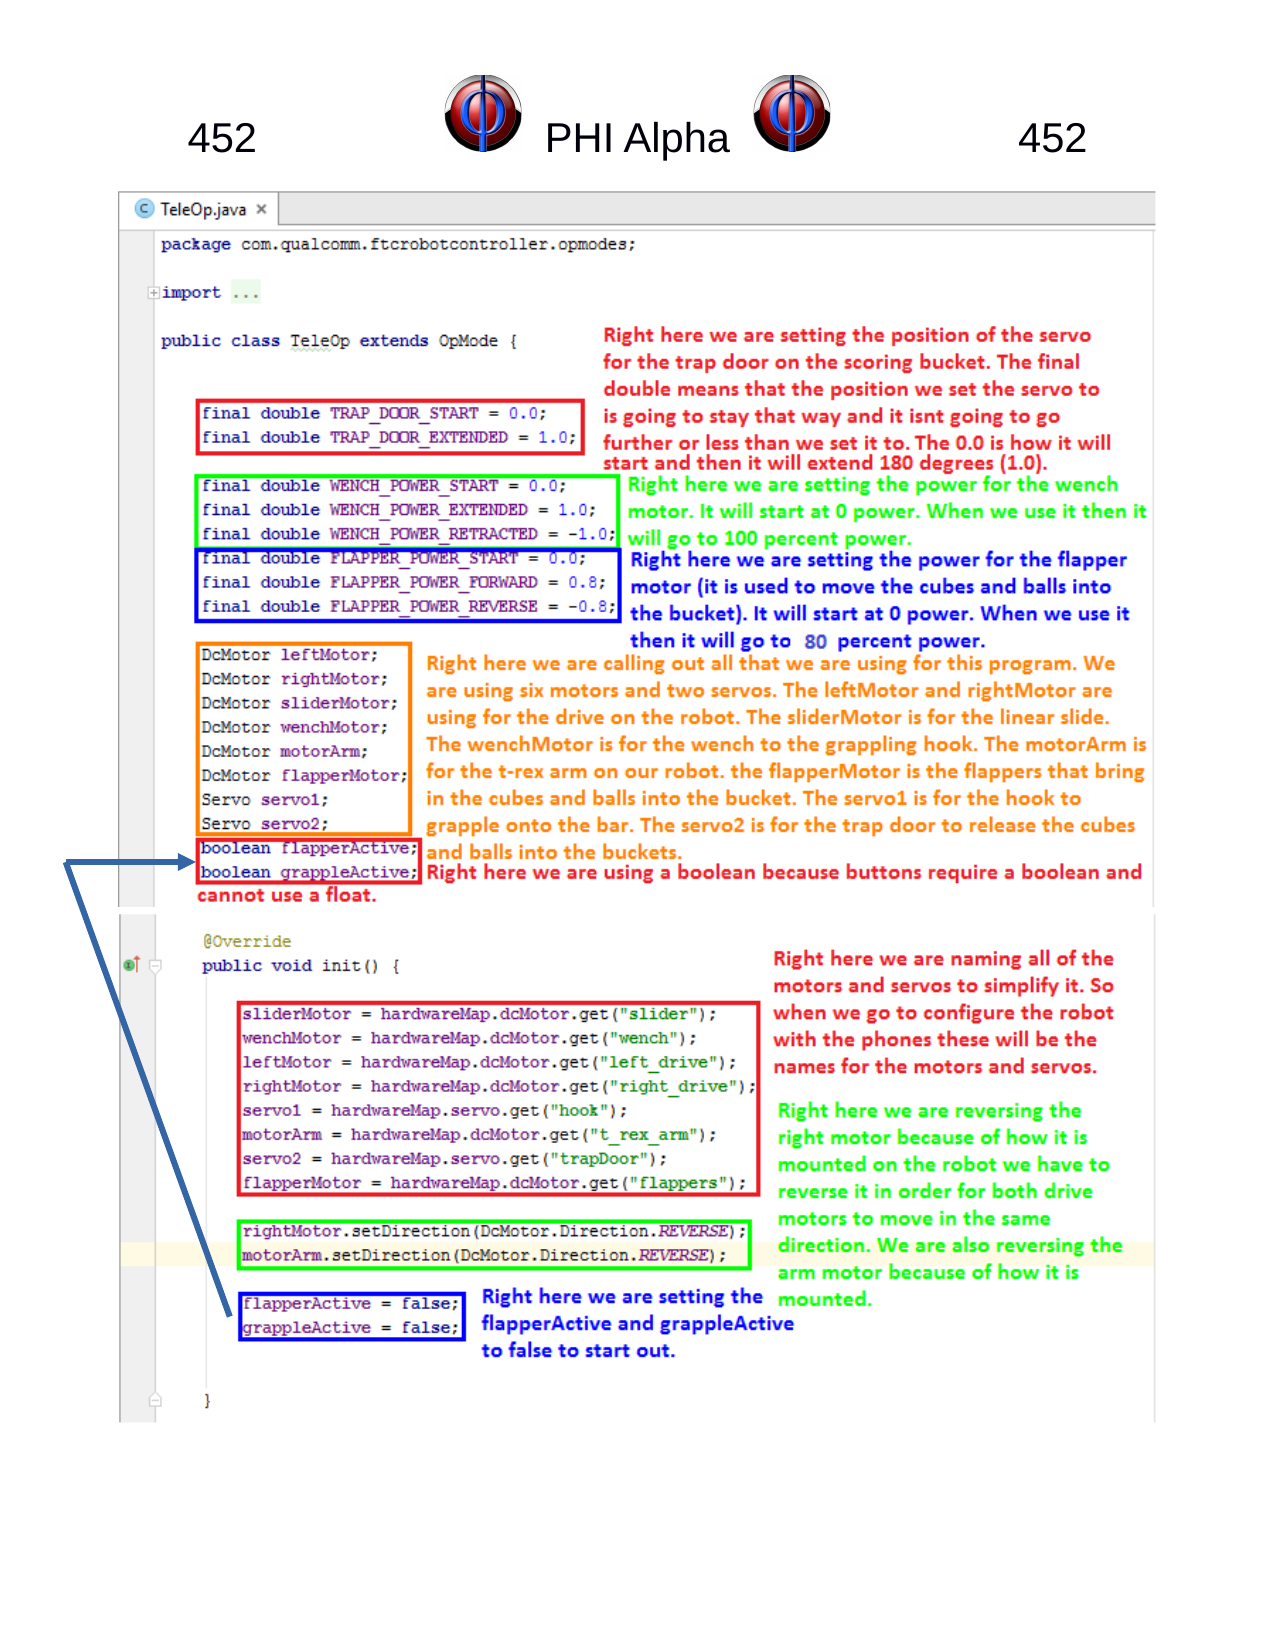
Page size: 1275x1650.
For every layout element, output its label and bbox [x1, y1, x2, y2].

picture [118, 913, 1157, 1424]
picture [753, 75, 831, 152]
picture [444, 75, 522, 152]
